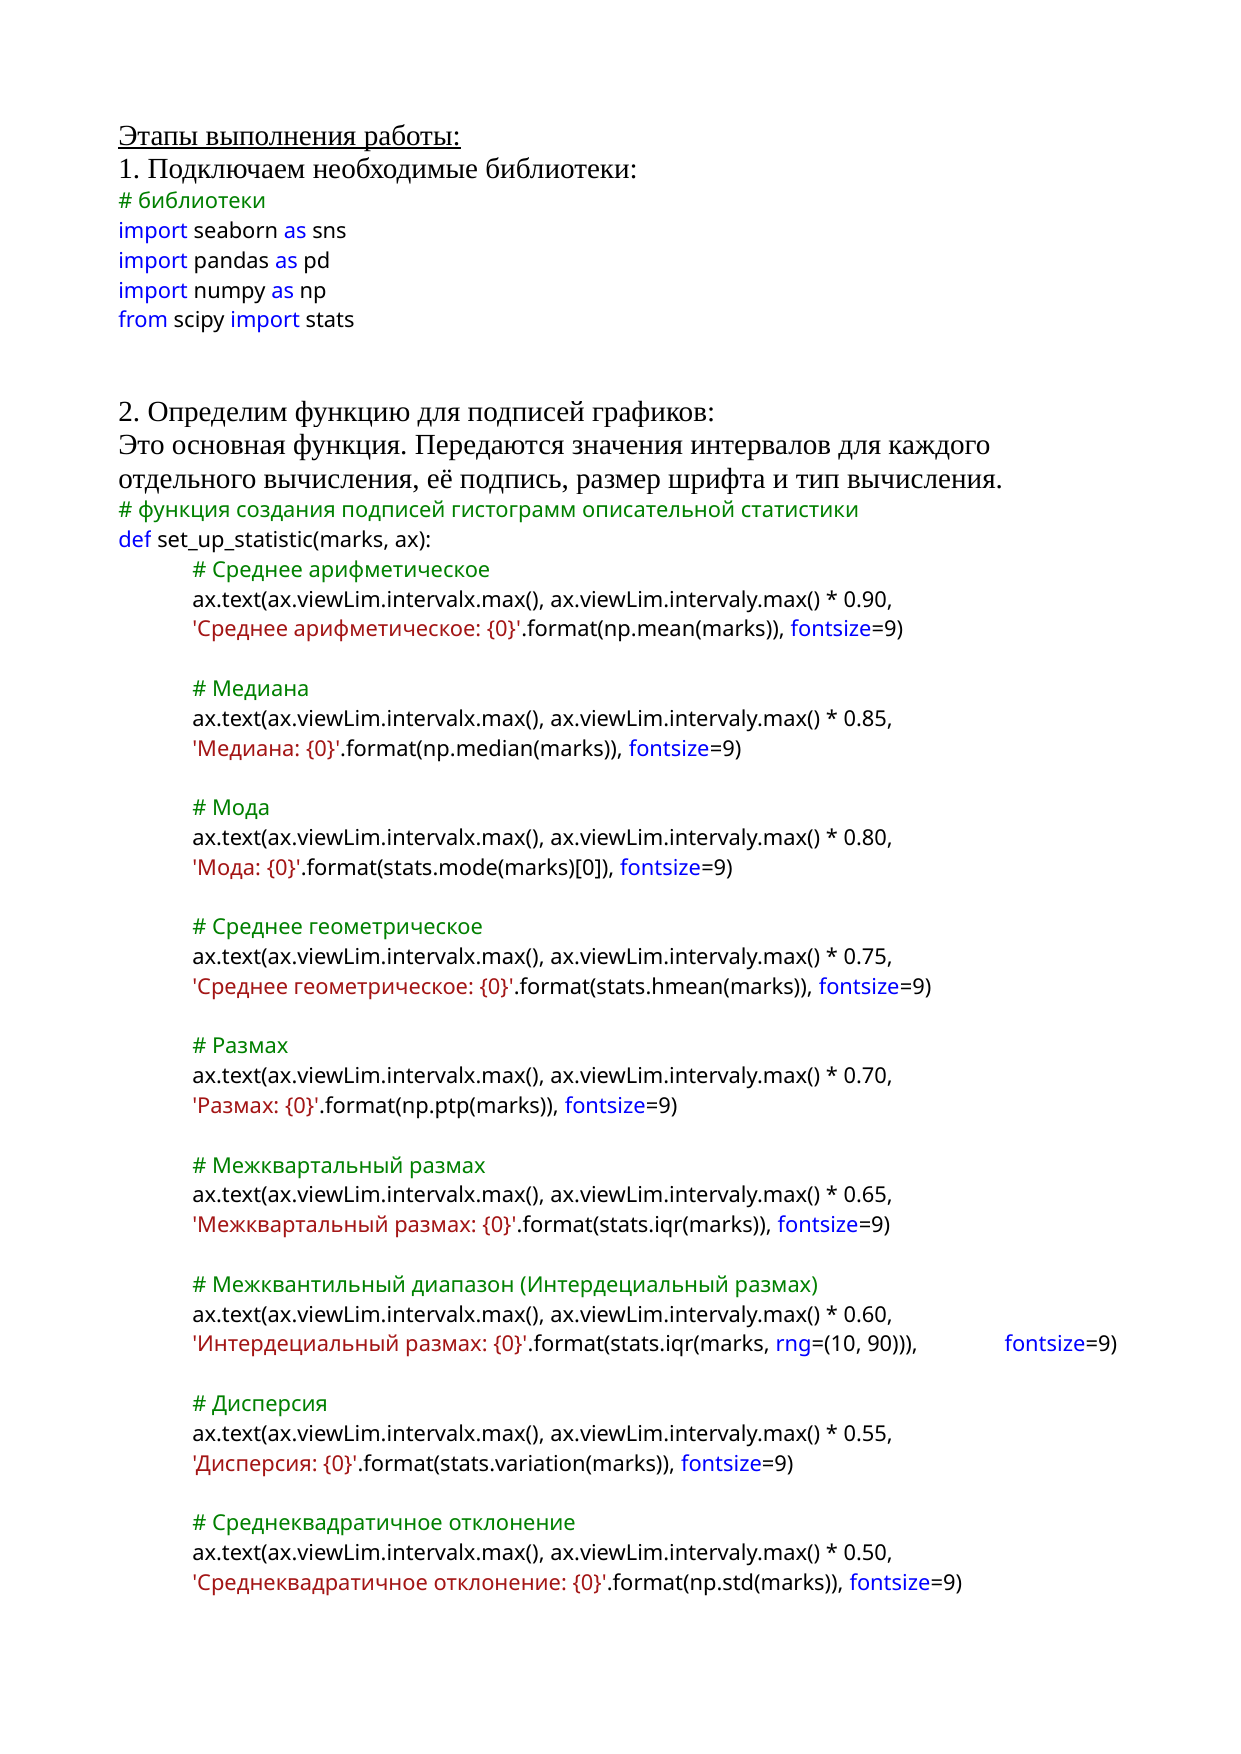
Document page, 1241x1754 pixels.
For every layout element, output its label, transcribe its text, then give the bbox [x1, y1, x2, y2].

text # Дисперсия [118, 1388, 1122, 1418]
text 'Среднеквадратичное отклонение: {0}'.format(np.std(marks)), fontsize=9) [118, 1567, 1122, 1597]
text 'Мода: {0}'.format(stats.mode(marks)[0]), fontsize=9) [118, 852, 1122, 882]
text # Среднеквадратичное отклонение [118, 1507, 1122, 1537]
text import pandas as pd [118, 245, 1122, 274]
text ax.text(ax.viewLim.intervalx.max(), ax.viewLim.intervaly.max() * 0.80, [118, 822, 1122, 852]
text 2. Определим функцию для подписей графиков: [118, 394, 1122, 427]
text ax.text(ax.viewLim.intervalx.max(), ax.viewLim.intervaly.max() * 0.75, [118, 941, 1122, 971]
text ax.text(ax.viewLim.intervalx.max(), ax.viewLim.intervaly.max() * 0.50, [118, 1537, 1122, 1567]
text ax.text(ax.viewLim.intervalx.max(), ax.viewLim.intervaly.max() * 0.55, [118, 1418, 1122, 1448]
text def set_up_statistic(marks, ax): [118, 524, 1122, 554]
text 'Размах: {0}'.format(np.ptp(marks)), fontsize=9) [118, 1090, 1122, 1120]
text # функция создания подписей гистограмм описательной статистики [118, 494, 1122, 524]
text # Среднее арифметическое [118, 554, 1122, 584]
text 'Среднее геометрическое: {0}'.format(stats.hmean(marks)), fontsize=9) [118, 971, 1122, 1001]
text Это основная функция. Передаются значения интервалов для каждого отдельного вычисления, её подпись, размер шрифта и тип вычисления. [118, 427, 1122, 494]
text ax.text(ax.viewLim.intervalx.max(), ax.viewLim.intervaly.max() * 0.65, [118, 1179, 1122, 1209]
text ax.text(ax.viewLim.intervalx.max(), ax.viewLim.intervaly.max() * 0.90, [118, 584, 1122, 613]
text # Мода [118, 792, 1122, 822]
text # Среднее геометрическое [118, 911, 1122, 941]
text 'Медиана: {0}'.format(np.median(marks)), fontsize=9) [118, 733, 1122, 762]
text # Межквартальный размах [118, 1150, 1122, 1179]
text 1. Подключаем необходимые библиотеки: [118, 152, 1122, 185]
text 'Интердециальный размах: {0}'.format(stats.iqr(marks, rng=(10, 90))), fontsize=9) [118, 1328, 1122, 1358]
text # Размах [118, 1031, 1122, 1060]
text # библиотеки [118, 185, 1122, 215]
text import seaborn as sns [118, 215, 1122, 245]
text ax.text(ax.viewLim.intervalx.max(), ax.viewLim.intervaly.max() * 0.70, [118, 1060, 1122, 1090]
text ax.text(ax.viewLim.intervalx.max(), ax.viewLim.intervaly.max() * 0.85, [118, 703, 1122, 733]
text from scipy import stats [118, 304, 1122, 334]
text import numpy as np [118, 274, 1122, 304]
text 'Дисперсия: {0}'.format(stats.variation(marks)), fontsize=9) [118, 1448, 1122, 1477]
text 'Среднее арифметическое: {0}'.format(np.mean(marks)), fontsize=9) [118, 613, 1122, 643]
text # Межквантильный диапазон (Интердециальный размах) [118, 1269, 1122, 1299]
text Этапы выполнения работы: [118, 118, 1122, 152]
text ax.text(ax.viewLim.intervalx.max(), ax.viewLim.intervaly.max() * 0.60, [118, 1299, 1122, 1328]
text 'Межквартальный размах: {0}'.format(stats.iqr(marks)), fontsize=9) [118, 1209, 1122, 1239]
text # Медиана [118, 673, 1122, 703]
